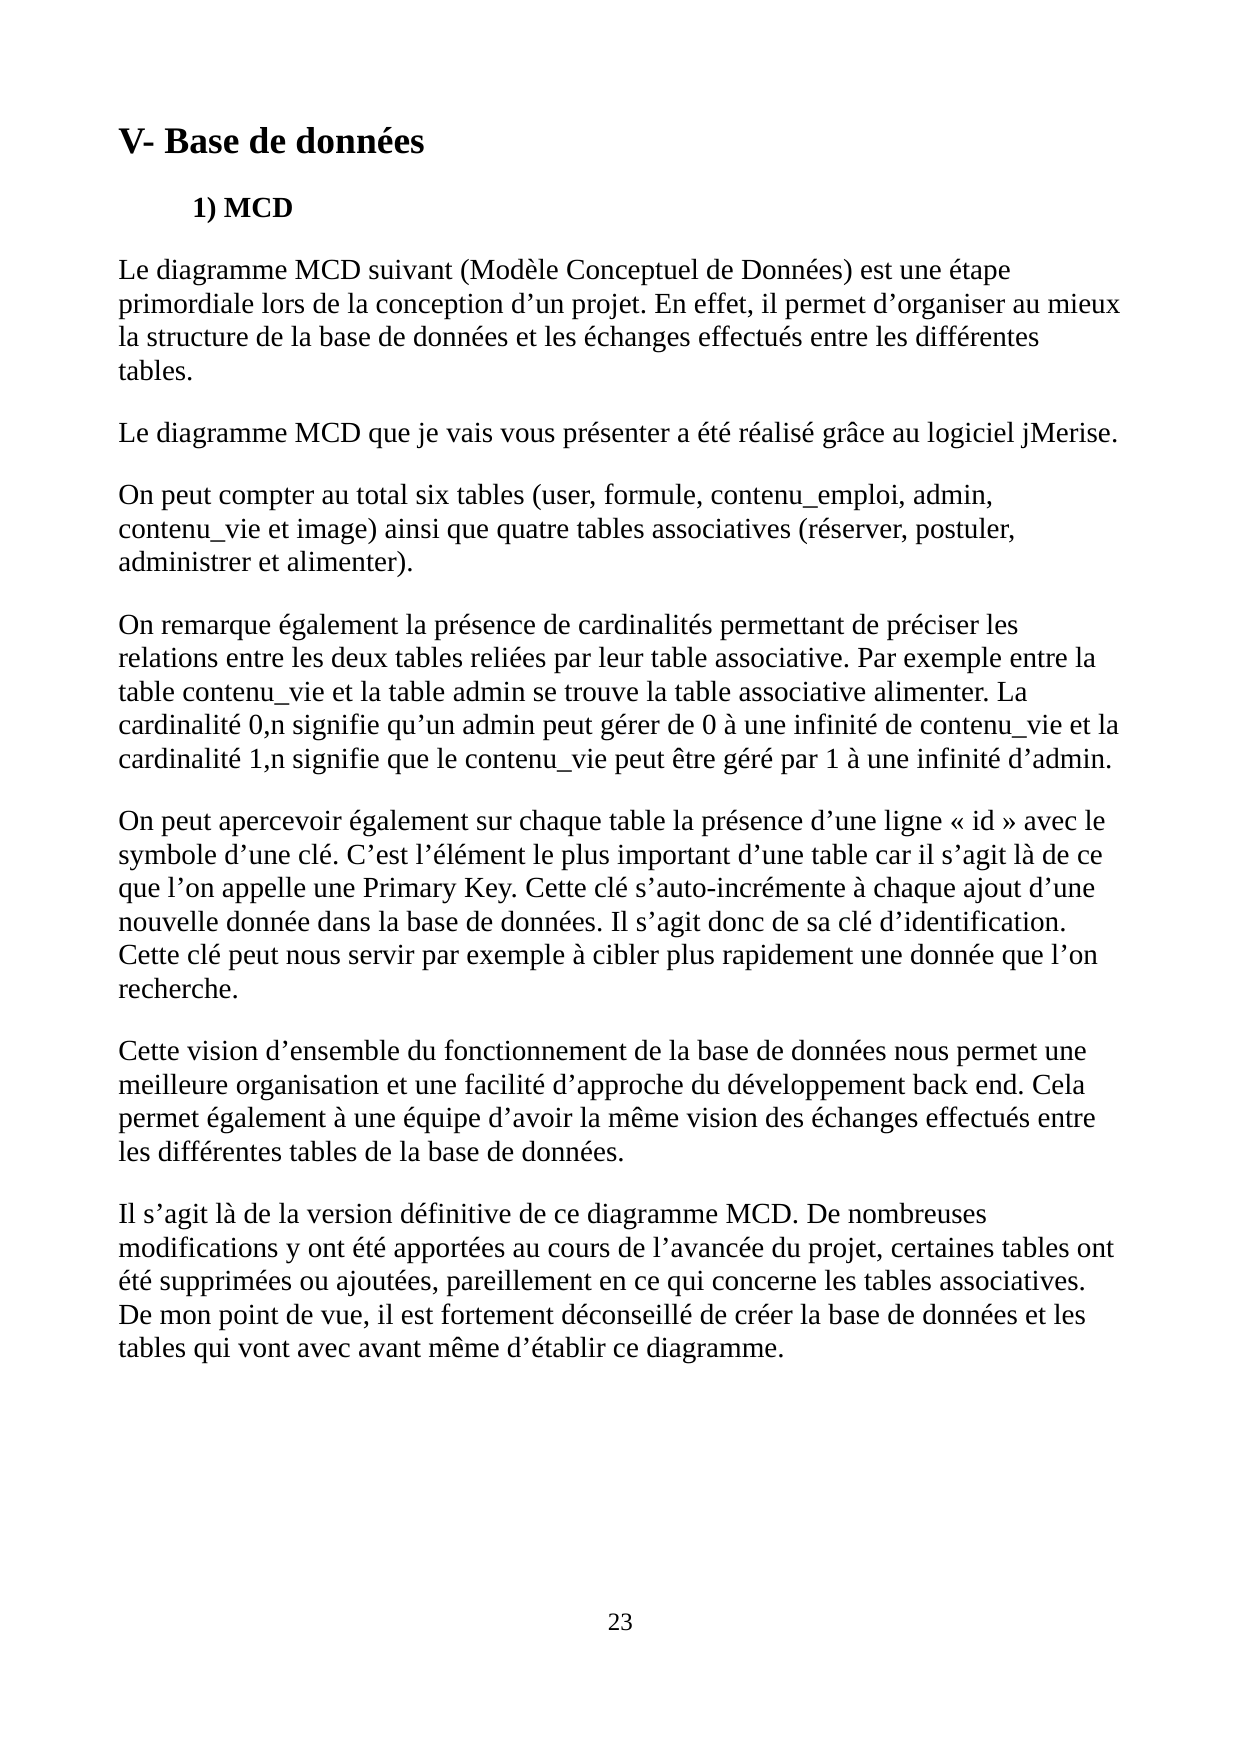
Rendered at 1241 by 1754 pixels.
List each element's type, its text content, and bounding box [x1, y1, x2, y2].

text V- Base de données [118, 118, 1122, 161]
text On remarque également la présence de cardinalités permettant de préciser les relations entre les deux tables reliées par leur table associative. Par exemple entre la table contenu_vie et la table admin se trouve la table associative alimenter. La cardinalité 0,n signifie qu’un admin peut gérer de 0 à une infinité de contenu_vie et la cardinalité 1,n signifie que le contenu_vie peut être géré par 1 à une infinité d’admin. [118, 607, 1122, 774]
text On peut apercevoir également sur chaque table la présence d’une ligne « id » avec le symbole d’une clé. C’est l’élément le plus important d’une table car il s’agit là de ce que l’on appelle une Primary Key. Cette clé s’auto-incrémente à chaque ajout d’une nouvelle donnée dans la base de données. Il s’agit donc de sa clé d’identification. Cette clé peut nous servir par exemple à cibler plus rapidement une donnée que l’on recherche. [118, 803, 1122, 1004]
text 1) MCD [118, 190, 1122, 223]
text De mon point de vue, il est fortement déconseillé de créer la base de données et les tables qui vont avec avant même d’établir ce diagramme. [118, 1297, 1122, 1364]
text Il s’agit là de la version définitive de ce diagramme MCD. De nombreuses modifications y ont été apportées au cours de l’avancée du projet, certaines tables ont été supprimées ou ajoutées, pareillement en ce qui concerne les tables associatives. [118, 1196, 1122, 1297]
text Cette vision d’ensemble du fonctionnement de la base de données nous permet une meilleure organisation et une facilité d’approche du développement back end. Cela permet également à une équipe d’avoir la même vision des échanges effectués entre les différentes tables de la base de données. [118, 1033, 1122, 1167]
text On peut compter au total six tables (user, formule, contenu_emploi, admin, contenu_vie et image) ainsi que quatre tables associatives (réserver, postuler, administrer et alimenter). [118, 477, 1122, 578]
text Le diagramme MCD suivant (Modèle Conceptuel de Données) est une étape primordiale lors de la conception d’un projet. En effet, il permet d’organiser au mieux la structure de la base de données et les échanges effectués entre les différentes tables. [118, 252, 1122, 386]
text Le diagramme MCD que je vais vous présenter a été réalisé grâce au logiciel jMerise. [118, 415, 1122, 449]
